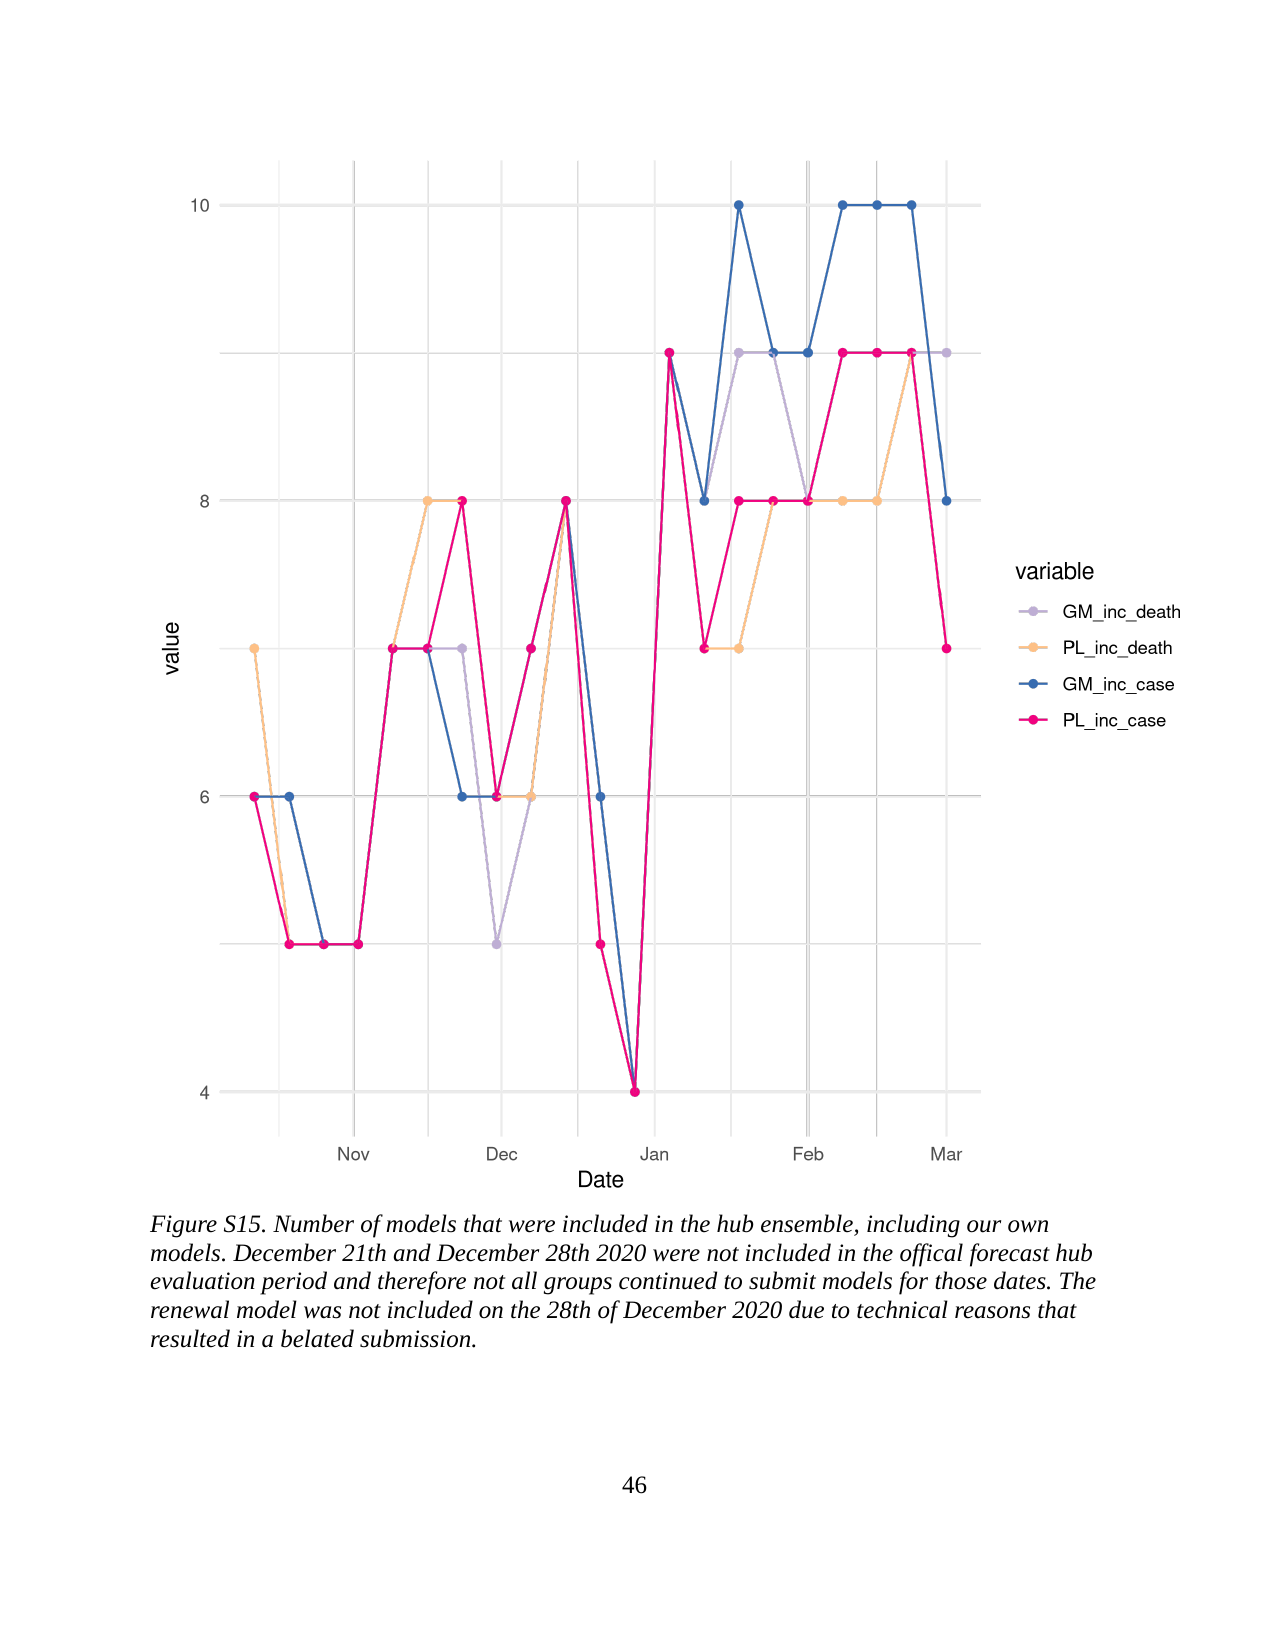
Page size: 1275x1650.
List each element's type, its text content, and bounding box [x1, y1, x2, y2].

text Figure S15. Number of models that were included in the hub ensemble, including our own models. December 21th and December 28th 2020 were not included in the offical forecast hub evaluation period and therefore not all groups continued to submit models for those dates. The renewal model was not included on the 28th of December 2020 due to technical reasons that resulted in a belated submission. [150, 1204, 1125, 1353]
picture [150, 150, 1204, 1204]
